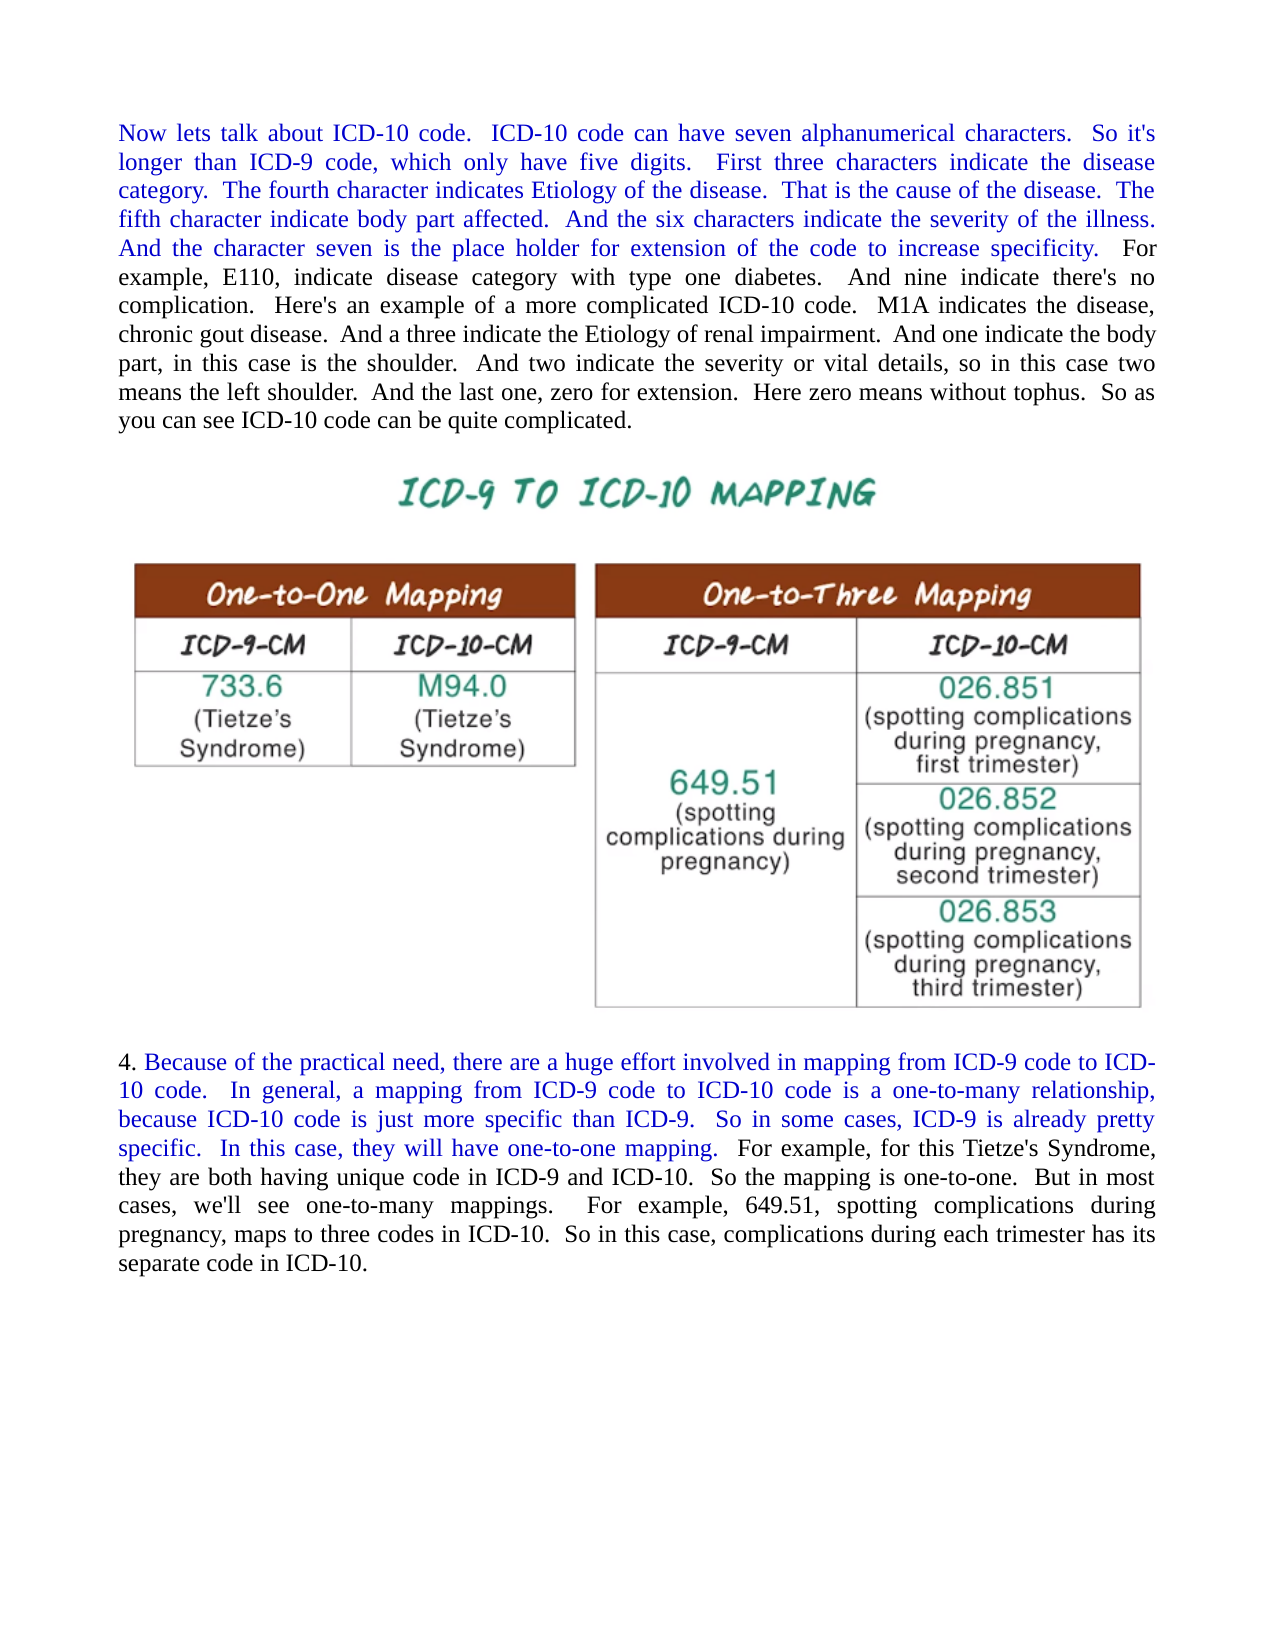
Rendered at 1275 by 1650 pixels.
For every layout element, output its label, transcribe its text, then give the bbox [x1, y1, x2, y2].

picture [118, 463, 1157, 1019]
text Now lets talk about ICD-10 code. ICD-10 code can have seven alphanumerical characters. So it's longer than ICD-9 code, which only have five digits. First three characters indicate the disease category. The fourth character indicates Etiology of the disease. That is the cause of the disease. The fifth character indicate body part affected. And the six characters indicate the severity of the illness. And the character seven is the place holder for extension of the code to increase specificity. For example, E110, indicate disease category with type one diabetes. And nine indicate there's no complication. Here's an example of a more complicated ICD-10 code. M1A indicates the disease, chronic gout disease. And a three indicate the Etiology of renal impairment. And one indicate the body part, in this case is the shoulder. And two indicate the severity or vital details, so in this case two means the left shoulder. And the last one, zero for extension. Here zero means without tophus. So as you can see ICD-10 code can be quite complicated. [118, 118, 1157, 434]
text 4. Because of the practical need, there are a huge effort involved in mapping from ICD-9 code to ICD-10 code. In general, a mapping from ICD-9 code to ICD-10 code is a one-to-many relationship, because ICD-10 code is just more specific than ICD-9. So in some cases, ICD-9 is already pretty specific. In this case, they will have one-to-one mapping. For example, for this Tietze's Syndrome, they are both having unique code in ICD-9 and ICD-10. So the mapping is one-to-one. But in most cases, we'll see one-to-many mappings. For example, 649.51, spotting complications during pregnancy, maps to three codes in ICD-10. So in this case, complications during each trimester has its separate code in ICD-10. [118, 1047, 1157, 1277]
